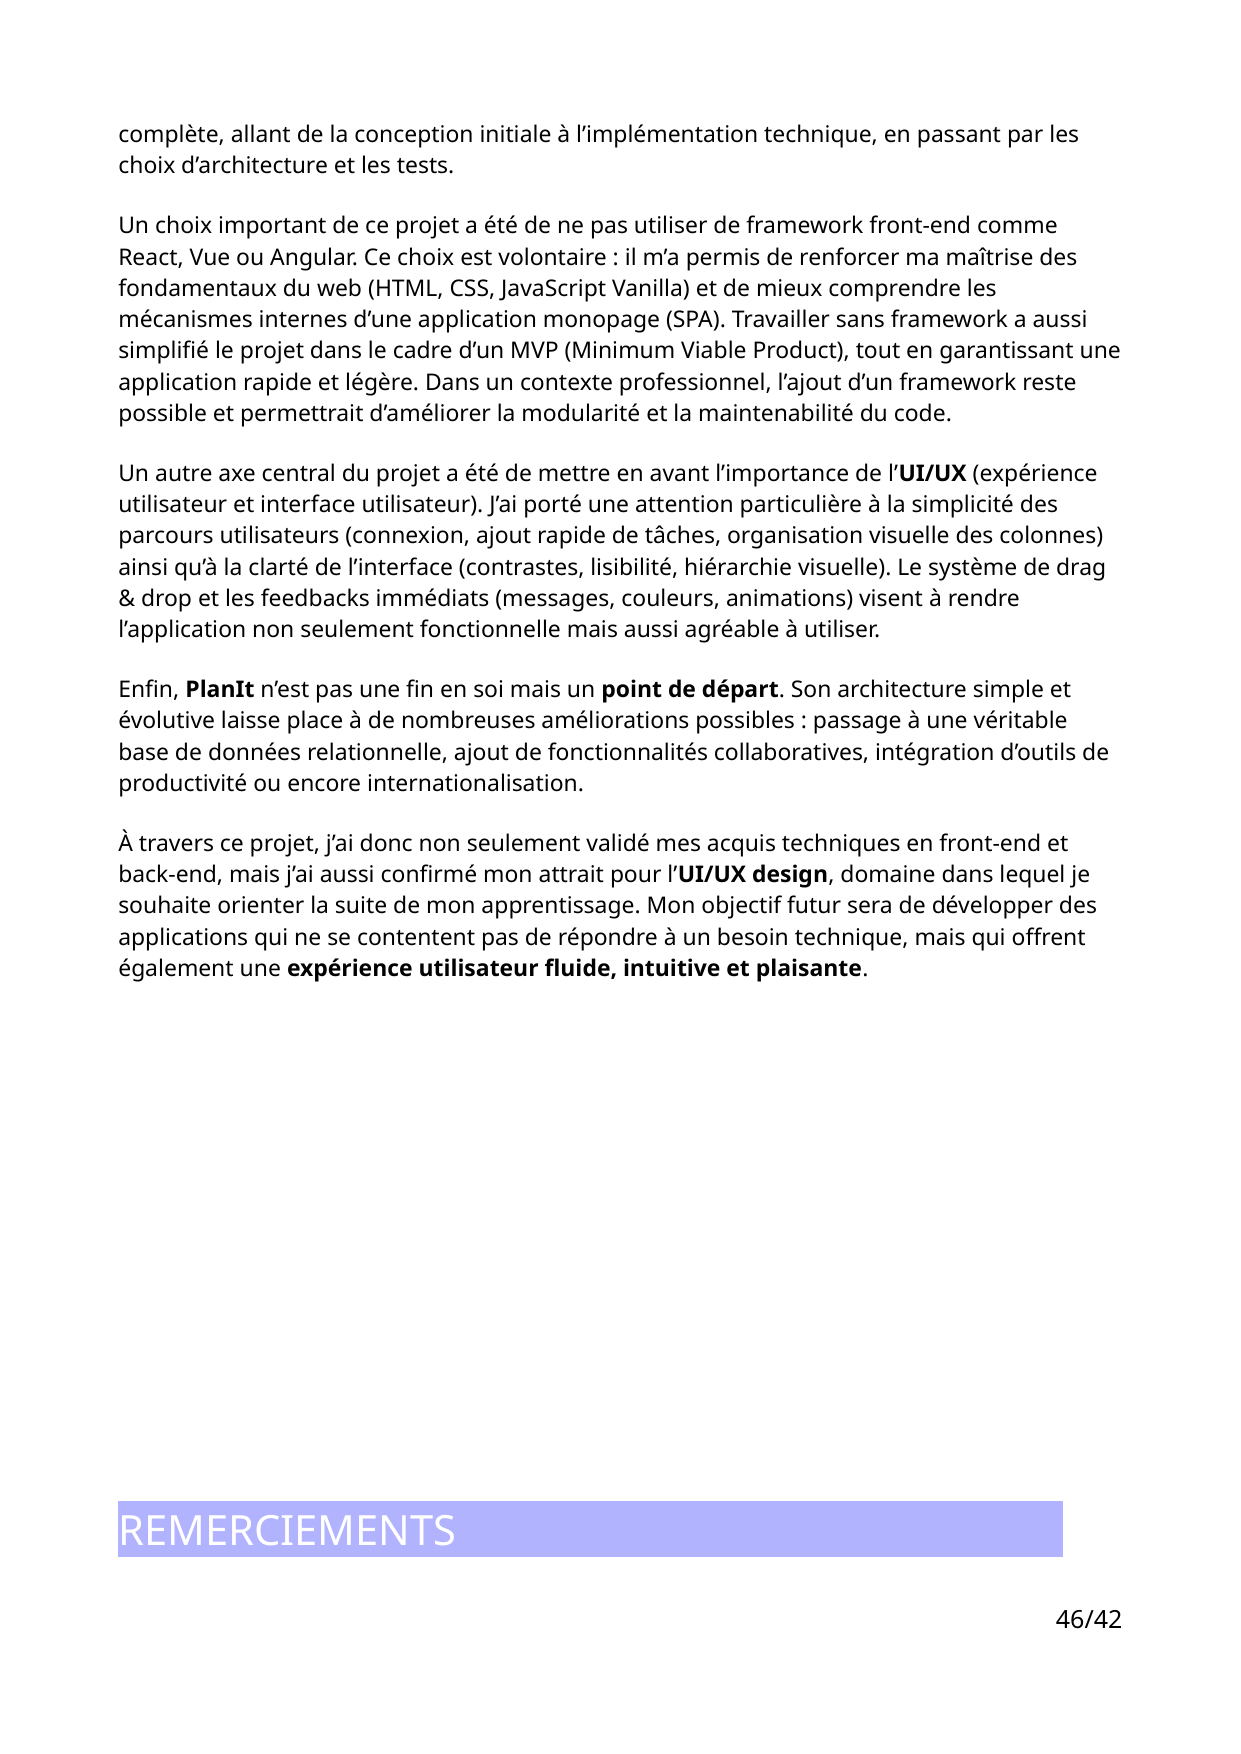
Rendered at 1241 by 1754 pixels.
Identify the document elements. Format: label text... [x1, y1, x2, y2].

text À travers ce projet, j’ai donc non seulement validé mes acquis techniques en front-end et back-end, mais j’ai aussi confirmé mon attrait pour l’UI/UX design, domaine dans lequel je souhaite orienter la suite de mon apprentissage. Mon objectif futur sera de développer des applications qui ne se contentent pas de répondre à un besoin technique, mais qui offrent également une expérience utilisateur fluide, intuitive et plaisante. [118, 827, 1122, 983]
text complète, allant de la conception initiale à l’implémentation technique, en passant par les choix d’architecture et les tests. [118, 118, 1122, 181]
text Un autre axe central du projet a été de mettre en avant l’importance de l’UI/UX (expérience utilisateur et interface utilisateur). J’ai porté une attention particulière à la simplicité des parcours utilisateurs (connexion, ajout rapide de tâches, organisation visuelle des colonnes) ainsi qu’à la clarté de l’interface (contrastes, lisibilité, hiérarchie visuelle). Le système de drag & drop et les feedbacks immédiats (messages, couleurs, animations) visent à rendre l’application non seulement fonctionnelle mais aussi agréable à utiliser. [118, 457, 1122, 644]
text REMERCIEMENTS [118, 1501, 1122, 1557]
text Un choix important de ce projet a été de ne pas utiliser de framework front-end comme React, Vue ou Angular. Ce choix est volontaire : il m’a permis de renforcer ma maîtrise des fondamentaux du web (HTML, CSS, JavaScript Vanilla) et de mieux comprendre les mécanismes internes d’une application monopage (SPA). Travailler sans framework a aussi simplifié le projet dans le cadre d’un MVP (Minimum Viable Product), tout en garantissant une application rapide et légère. Dans un contexte professionnel, l’ajout d’un framework reste possible et permettrait d’améliorer la modularité et la maintenabilité du code. [118, 209, 1122, 428]
text Enfin, PlanIt n’est pas une fin en soi mais un point de départ. Son architecture simple et évolutive laisse place à de nombreuses améliorations possibles : passage à une véritable base de données relationnelle, ajout de fonctionnalités collaboratives, intégration d’outils de productivité ou encore internationalisation. [118, 673, 1122, 798]
